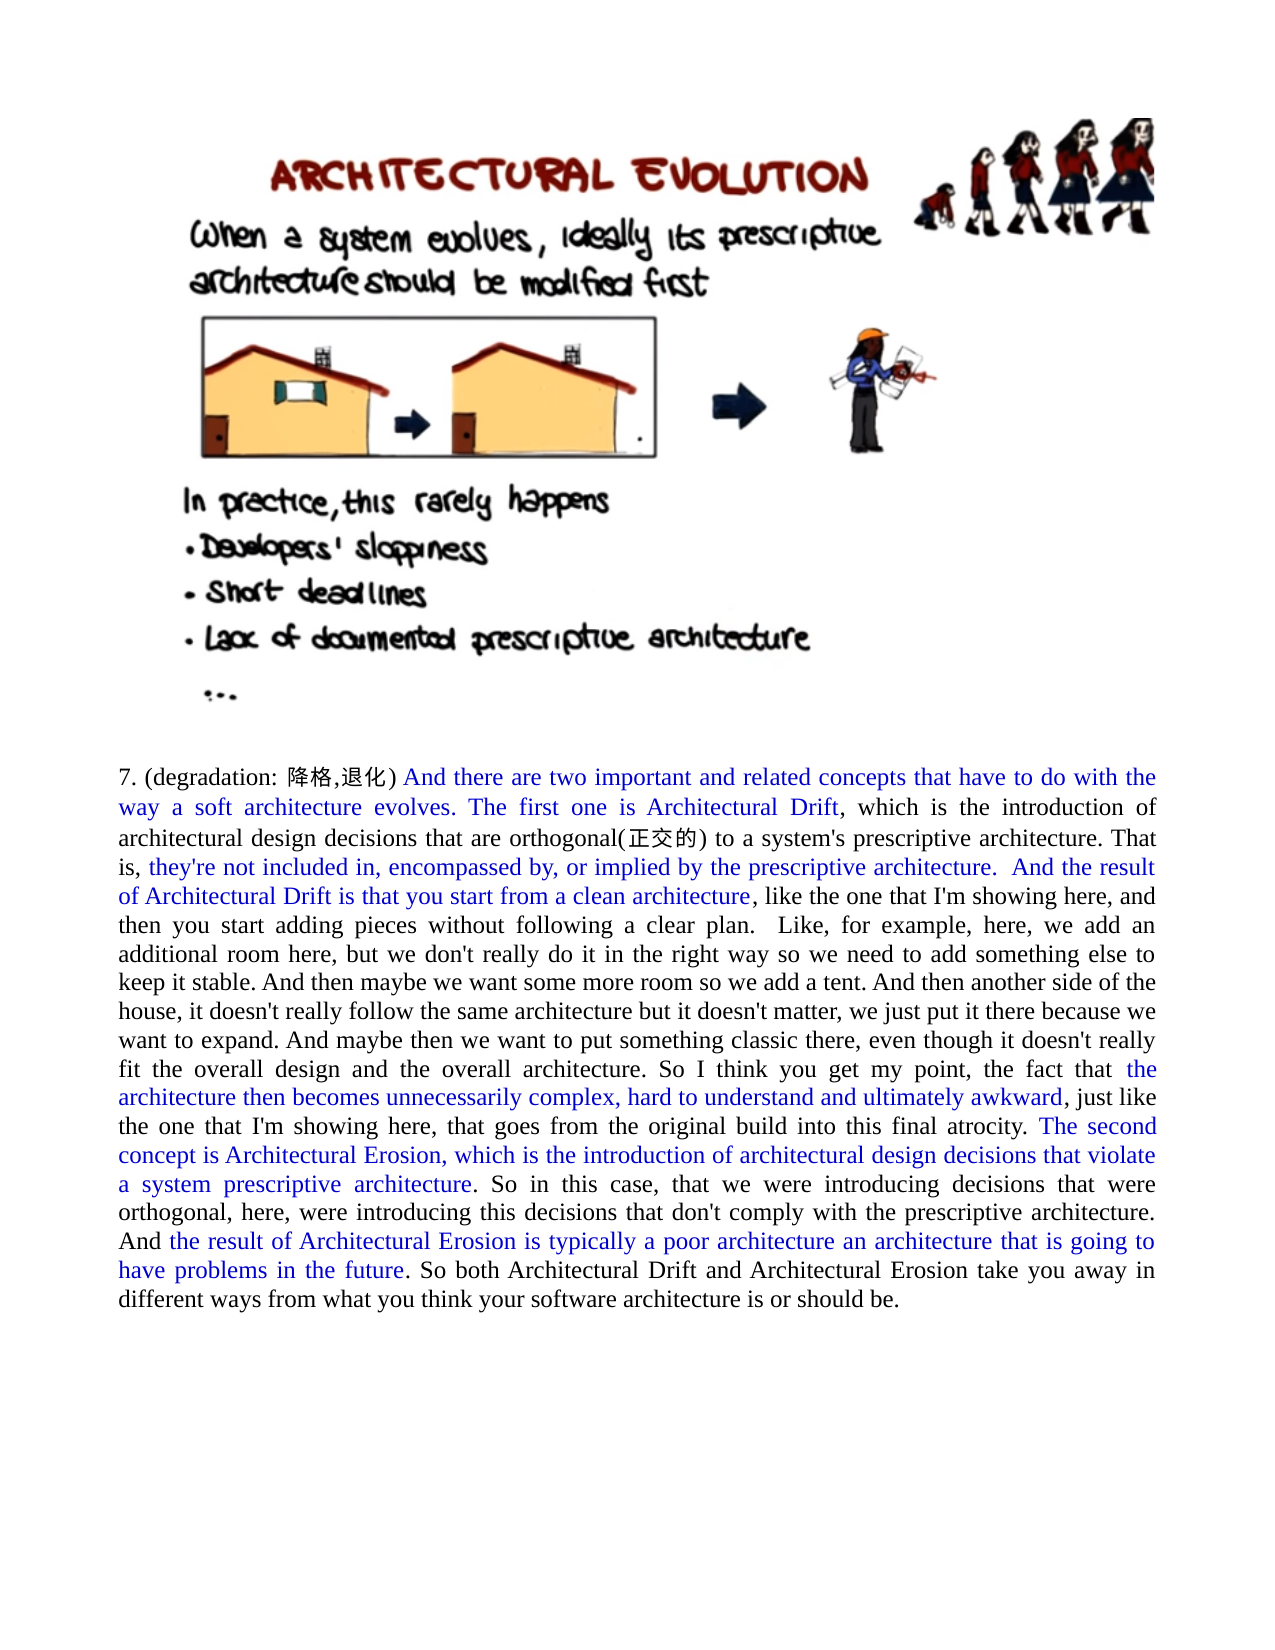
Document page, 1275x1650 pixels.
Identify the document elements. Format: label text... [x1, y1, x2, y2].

picture [118, 118, 1157, 703]
text 7. (degradation: 降格,退化) And there are two important and related concepts that have to do with the way a soft architecture evolves. The first one is Architectural Drift, which is the introduction of architectural design decisions that are orthogonal(正交的) to a system's prescriptive architecture. That is, they're not included in, encompassed by, or implied by the prescriptive architecture. And the result of Architectural Drift is that you start from a clean architecture, like the one that I'm showing here, and then you start adding pieces without following a clear plan. Like, for example, here, we add an additional room here, but we don't really do it in the right way so we need to add something else to keep it stable. And then maybe we want some more room so we add a tent. And then another side of the house, it doesn't really follow the same architecture but it doesn't matter, we just put it there because we want to expand. And maybe then we want to put something classic there, even though it doesn't really fit the overall design and the overall architecture. So I think you get my point, the fact that the architecture then becomes unnecessarily complex, hard to understand and ultimately awkward, just like the one that I'm showing here, that goes from the original build into this final atrocity. The second concept is Architectural Erosion, which is the introduction of architectural design decisions that violate a system prescriptive architecture. So in this case, that we were introducing decisions that were orthogonal, here, were introducing this decisions that don't comply with the prescriptive architecture. And the result of Architectural Erosion is typically a poor architecture an architecture that is going to have problems in the future. So both Architectural Drift and Architectural Erosion take you away in different ways from what you think your software architecture is or should be. [118, 760, 1157, 1312]
